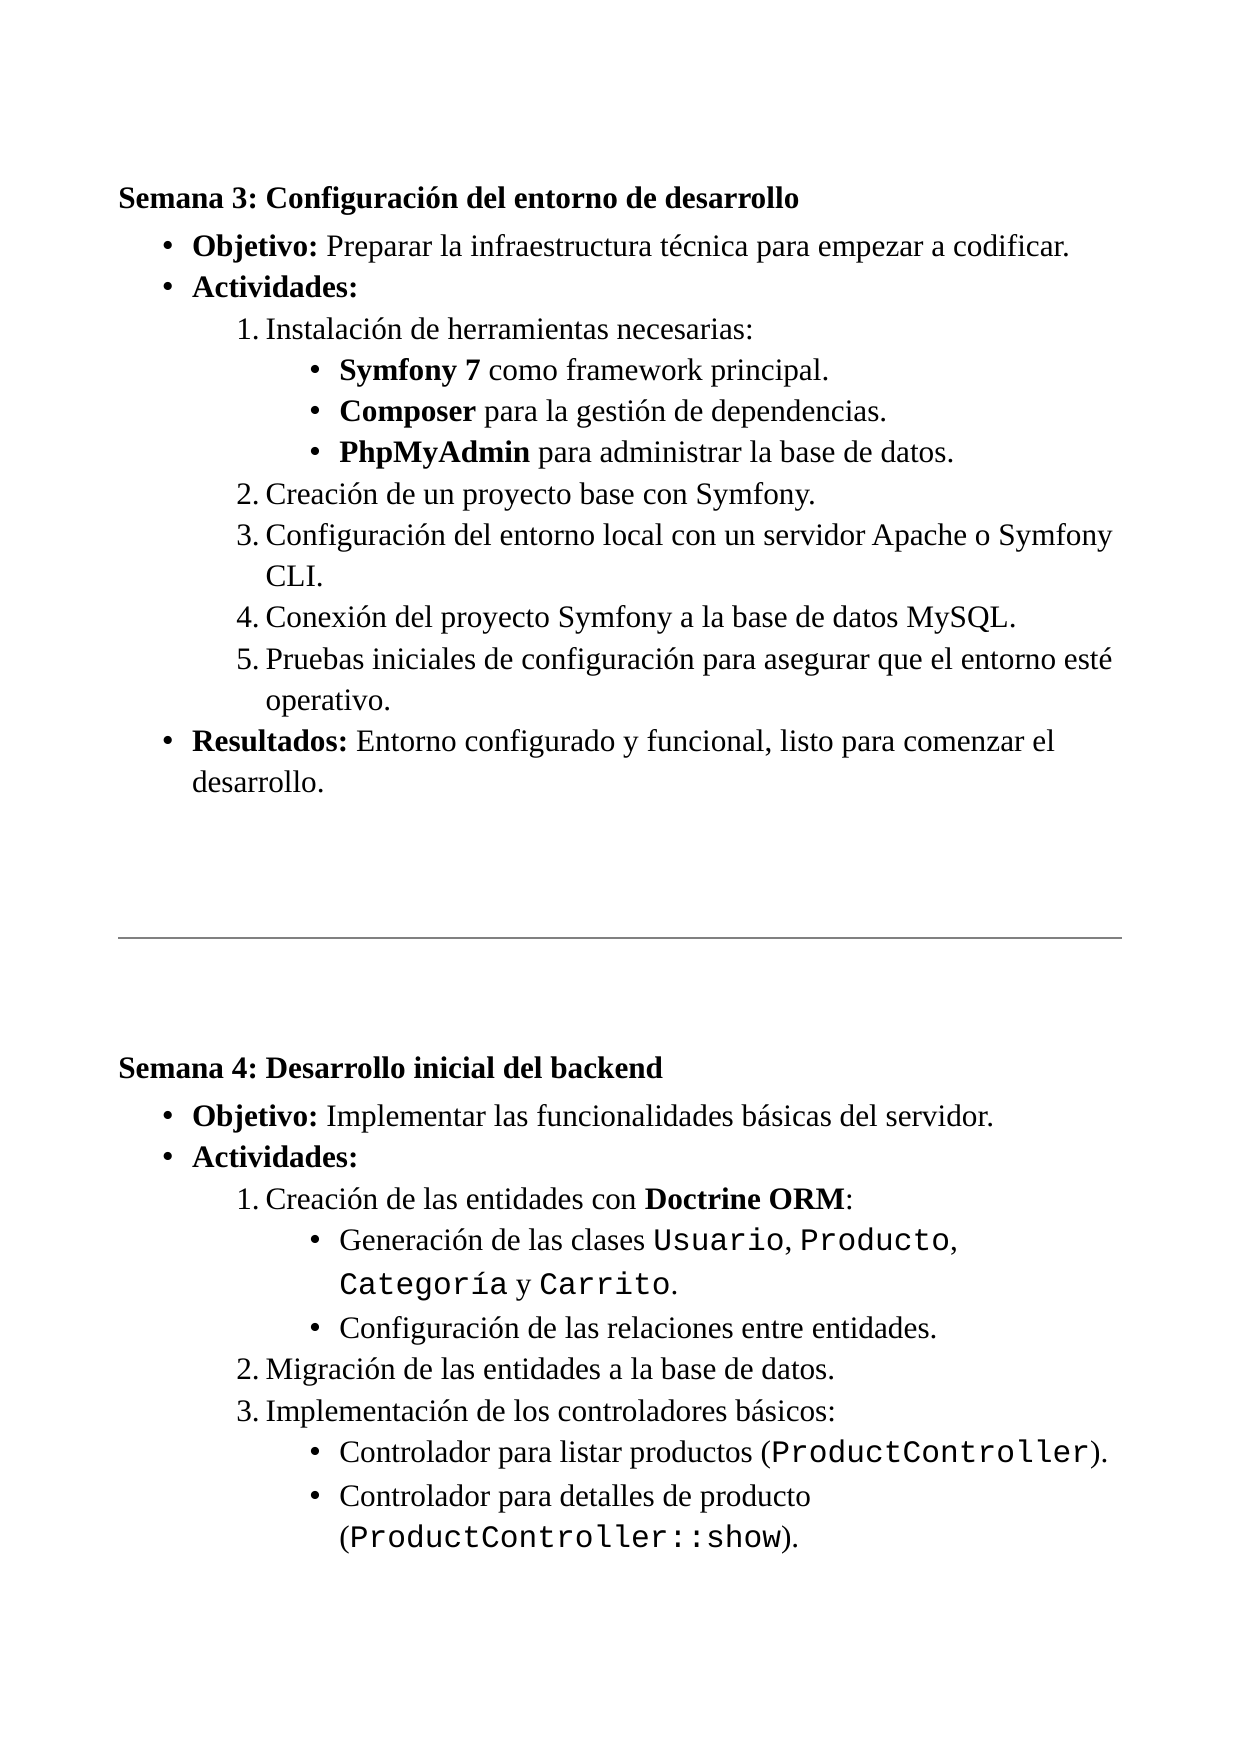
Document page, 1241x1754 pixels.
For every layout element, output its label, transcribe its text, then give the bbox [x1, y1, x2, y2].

list PhpMyAdmin para administrar la base de datos. [309, 434, 1122, 470]
list Creación de las entidades con Doctrine ORM: [236, 1180, 1122, 1216]
list Controlador para listar productos (ProductController). [309, 1433, 1122, 1472]
list Configuración de las relaciones entre entidades. [309, 1309, 1122, 1345]
list Objetivo: Preparar la infraestructura técnica para empezar a codificar. [162, 227, 1122, 263]
list Implementación de los controladores básicos: [236, 1392, 1122, 1428]
list Creación de un proyecto base con Symfony. [236, 475, 1122, 511]
list Composer para la gestión de dependencias. [309, 392, 1122, 428]
list Actividades: [162, 1139, 1122, 1175]
list Instalación de herramientas necesarias: [236, 310, 1122, 346]
list Objetivo: Implementar las funcionalidades básicas del servidor. [162, 1097, 1122, 1133]
list Controlador para detalles de producto (ProductController::show). [309, 1477, 1122, 1557]
list Actividades: [162, 269, 1122, 305]
list Pruebas iniciales de configuración para asegurar que el entorno esté operativo. [236, 640, 1122, 717]
list Symfony 7 como framework principal. [309, 351, 1122, 387]
list Conexión del proyecto Symfony a la base de datos MySQL. [236, 599, 1122, 635]
subtitle Semana 3: Configuración del entorno de desarrollo [118, 179, 1122, 215]
subtitle Semana 4: Desarrollo inicial del backend [118, 1049, 1122, 1085]
list Resultados: Entorno configurado y funcional, listo para comenzar el desarrollo. [162, 722, 1122, 800]
list Configuración del entorno local con un servidor Apache o Symfony CLI. [236, 516, 1122, 593]
list Migración de las entidades a la base de datos. [236, 1351, 1122, 1387]
list Generación de las clases Usuario, Producto, Categoría y Carrito. [309, 1221, 1122, 1304]
